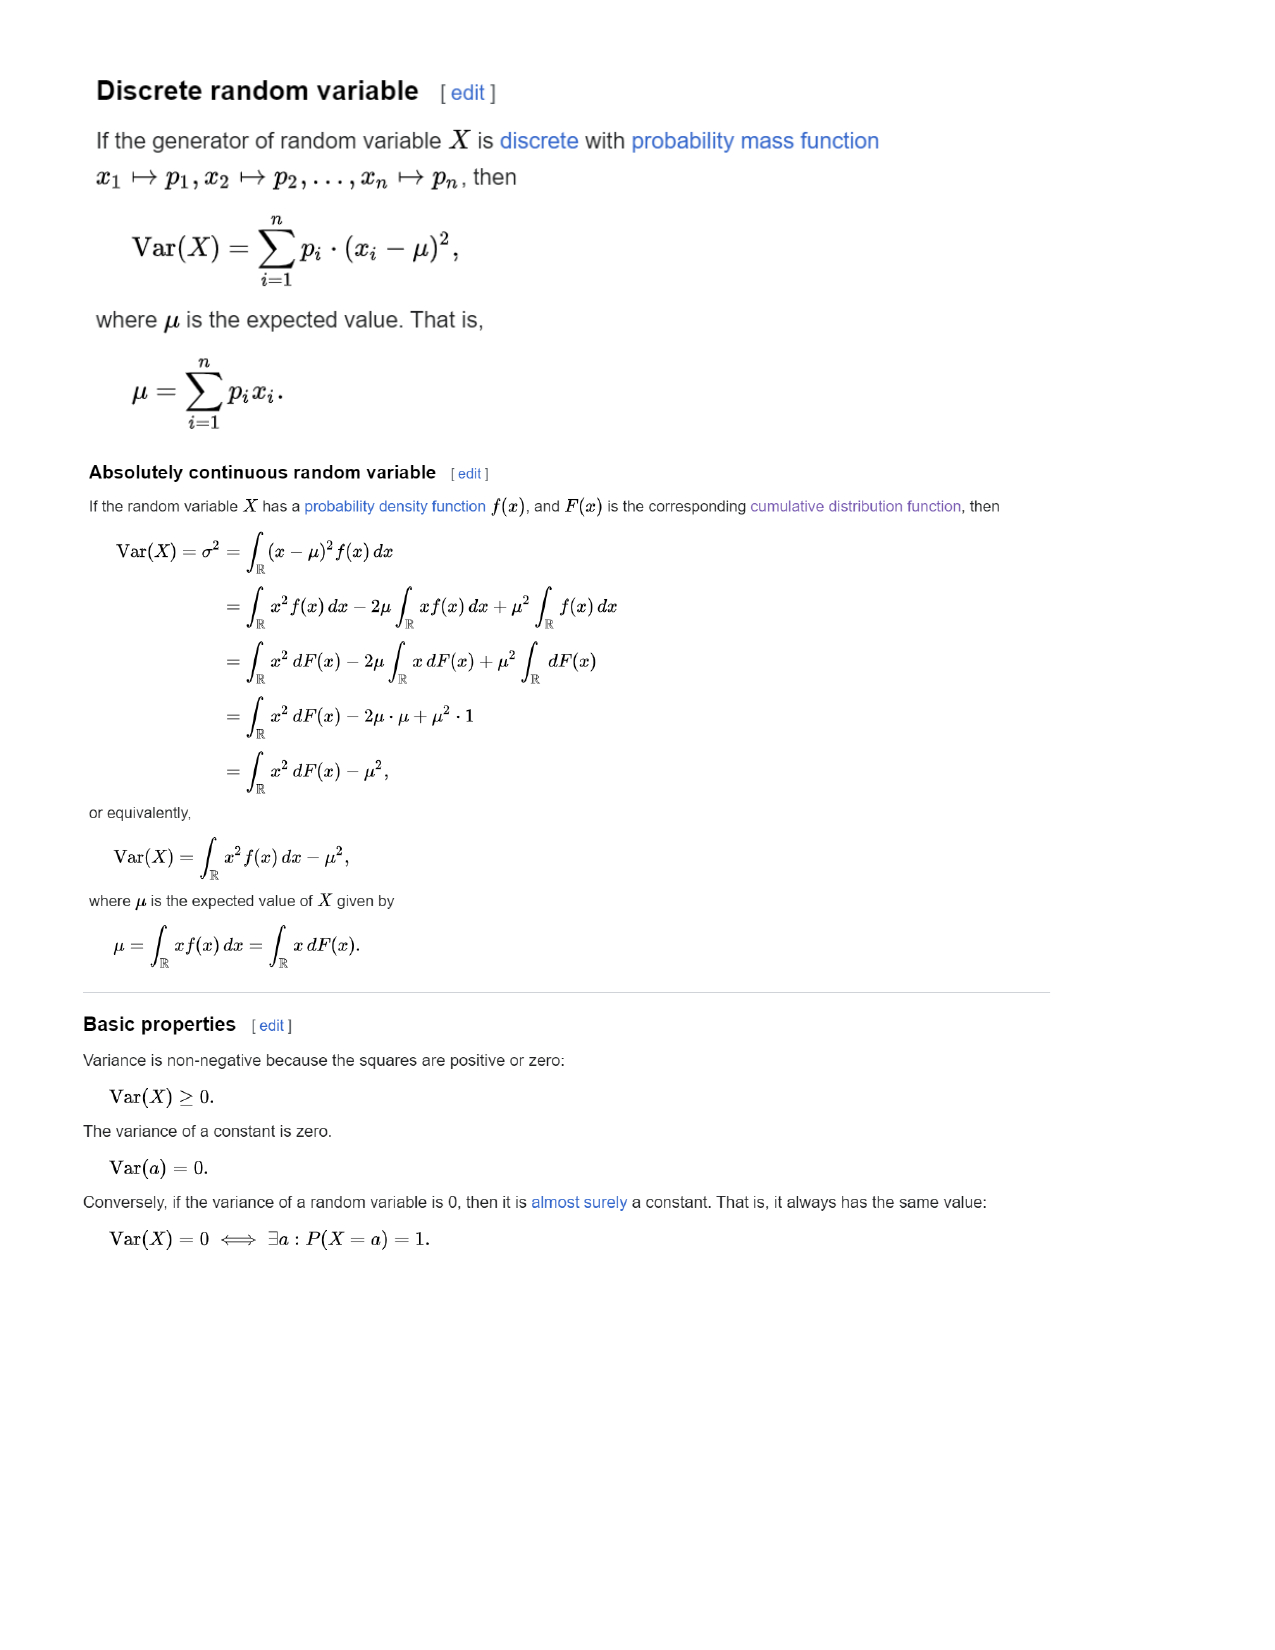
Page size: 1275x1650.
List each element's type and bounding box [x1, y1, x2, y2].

picture [75, 75, 1050, 432]
picture [75, 450, 1050, 972]
picture [75, 990, 1050, 1265]
